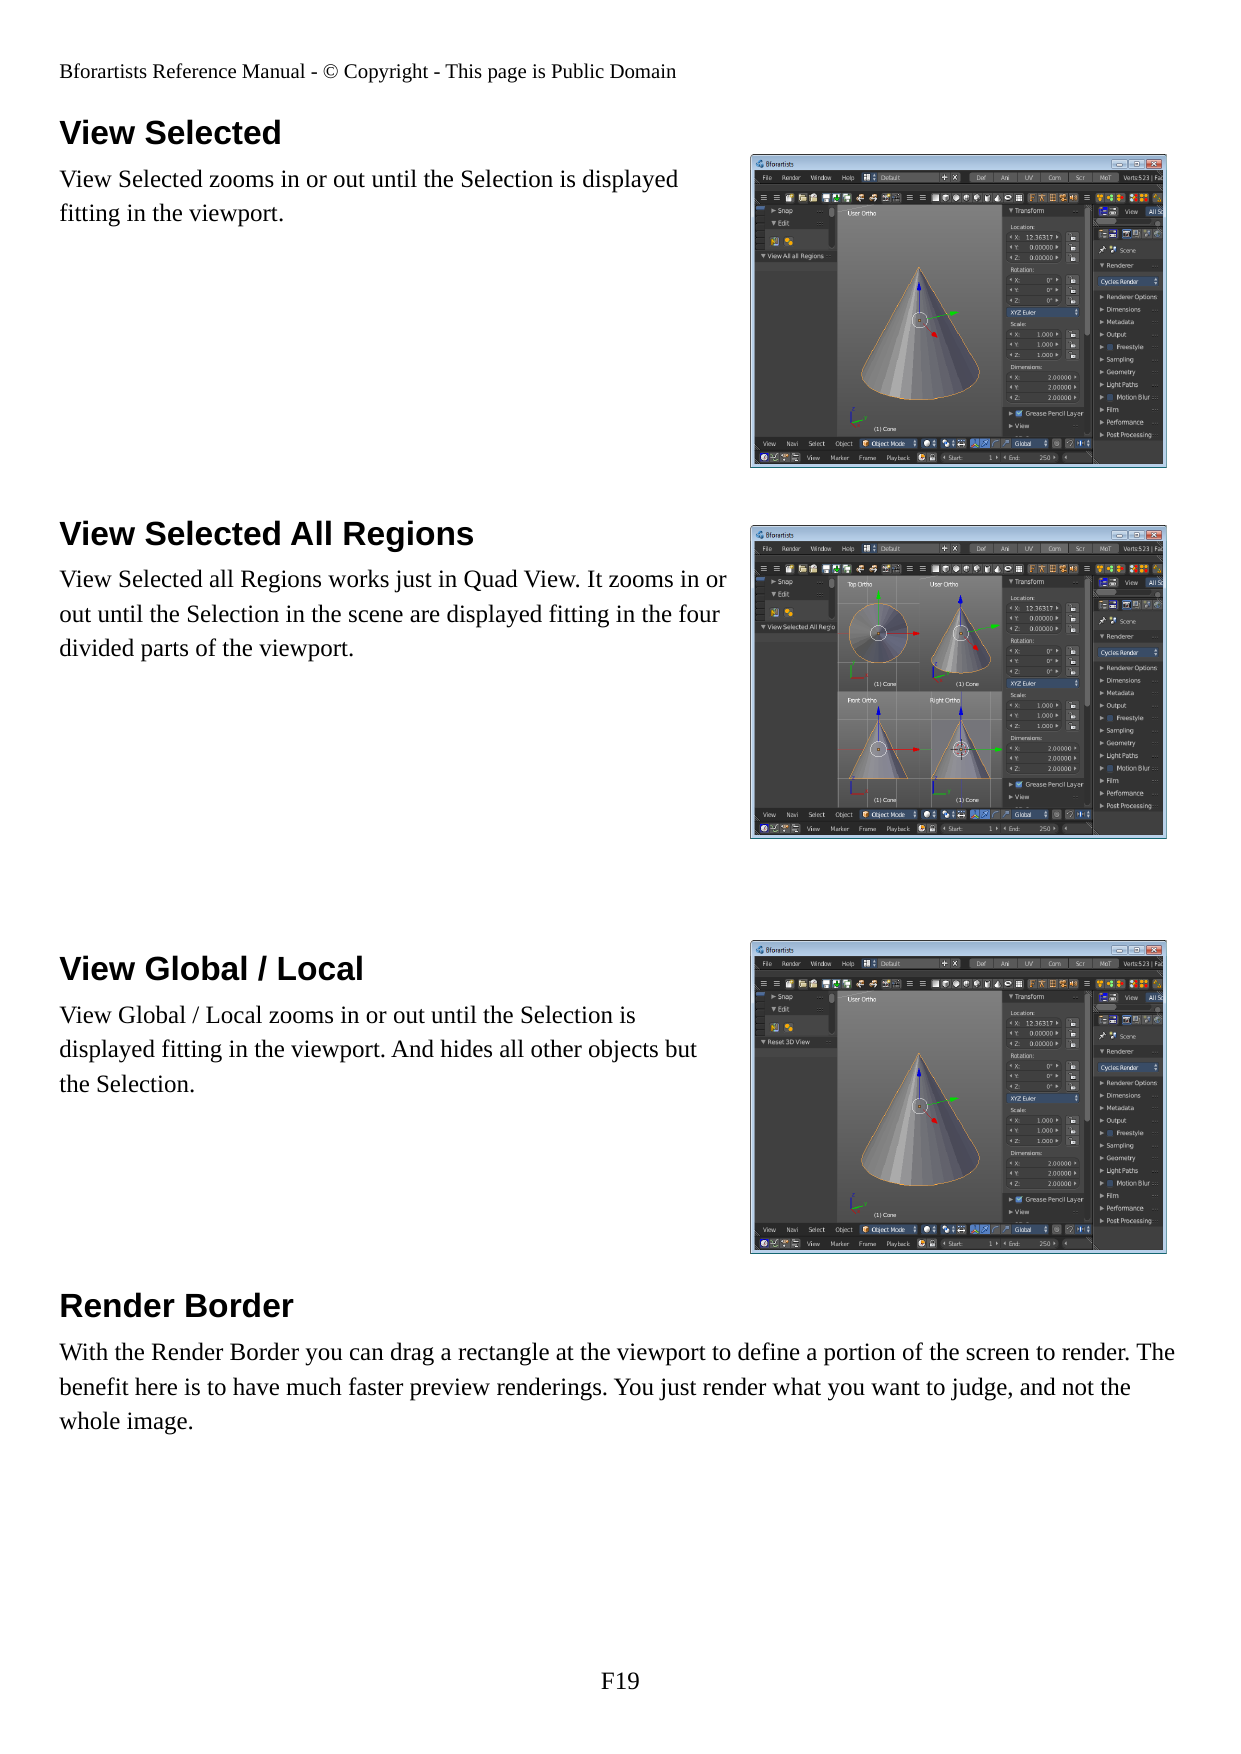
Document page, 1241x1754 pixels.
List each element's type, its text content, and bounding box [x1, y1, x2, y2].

subtitle [1167, 949, 1181, 987]
text View Selected zooms in or out until the Selection is displayed fitting in the viewport. [59, 164, 750, 227]
subtitle View Selected [59, 113, 1181, 151]
text View Global / Local zooms in or out until the Selection is displayed fitting in the viewport. And hides all other objects but the Selection. [59, 1000, 750, 1098]
picture [750, 940, 1167, 1254]
subtitle View Selected All Regions [59, 513, 1181, 552]
text With the Render Border you can drag a rectangle at the viewport to define a portion of the screen to render. The benefit here is to have much faster preview renderings. You just render what you want to judge, and not the whole image. [59, 1337, 1181, 1435]
text View Selected all Regions works just in Quad View. It zooms in or out until the Selection in the scene are displayed fitting in the four divided parts of the viewport. [59, 564, 750, 662]
subtitle View Global / Local [59, 949, 750, 987]
picture [750, 525, 1167, 839]
picture [750, 154, 1167, 468]
subtitle Render Border [59, 1286, 1181, 1324]
